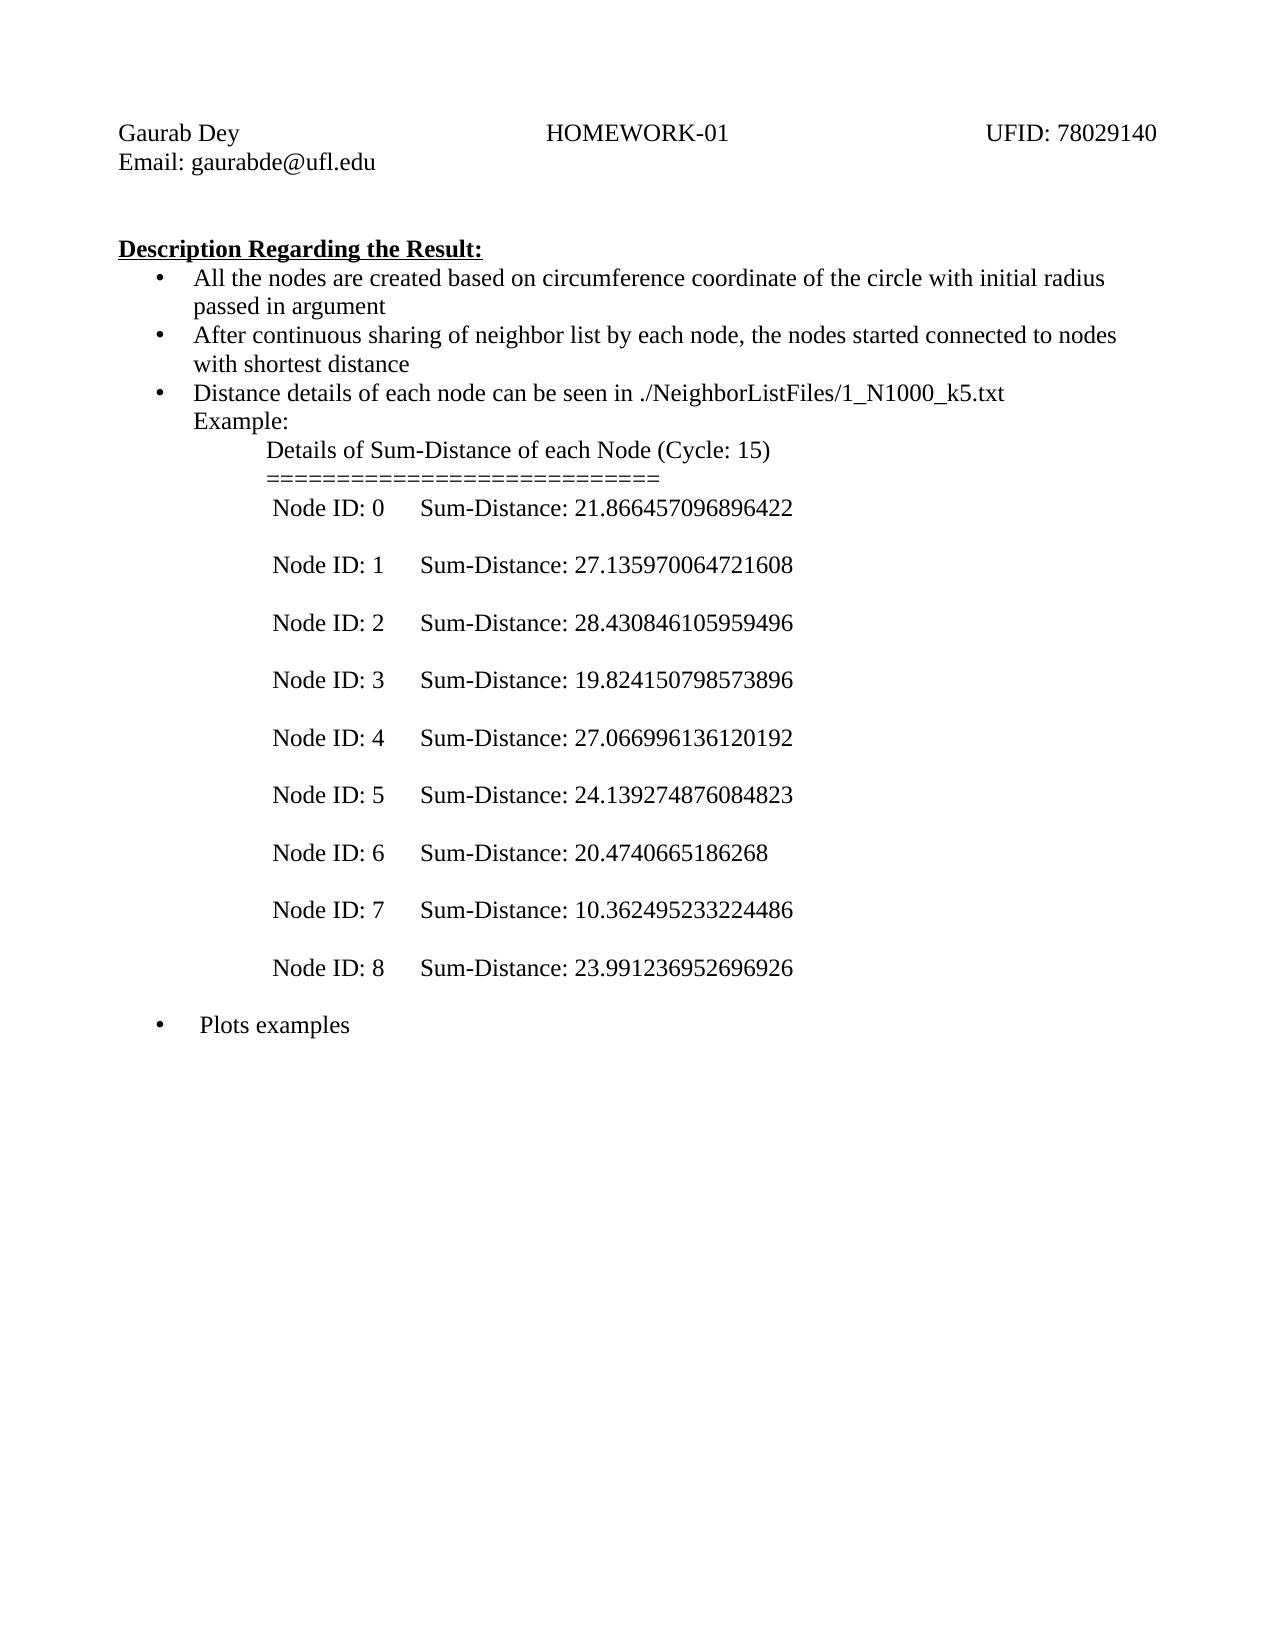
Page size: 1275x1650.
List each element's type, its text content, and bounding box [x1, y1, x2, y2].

list Distance details of each node can be seen in ./NeighborListFiles/1_N1000_k5.txt [156, 378, 1157, 406]
list After continuous sharing of neighbor list by each node, the nodes started connected to nodes with shortest distance [156, 320, 1157, 378]
text Node ID: 2 Sum-Distance: 28.430846105959496 [118, 608, 1157, 636]
text Description Regarding the Result: [118, 234, 1157, 263]
text Node ID: 5 Sum-Distance: 24.139274876084823 [118, 780, 1157, 809]
text Node ID: 3 Sum-Distance: 19.824150798573896 [118, 665, 1157, 694]
text Node ID: 8 Sum-Distance: 23.991236952696926 [118, 953, 1157, 981]
text Node ID: 0 Sum-Distance: 21.866457096896422 [118, 493, 1157, 521]
list Plots examples [156, 1010, 1157, 1039]
list All the nodes are created based on circumference coordinate of the circle with initial radius passed in argument [156, 263, 1157, 320]
text Details of Sum-Distance of each Node (Cycle: 15) [118, 435, 1157, 464]
list Example: [156, 406, 1157, 435]
text Node ID: 6 Sum-Distance: 20.4740665186268 [118, 838, 1157, 866]
text Node ID: 4 Sum-Distance: 27.066996136120192 [118, 723, 1157, 751]
text Node ID: 1 Sum-Distance: 27.135970064721608 [118, 550, 1157, 579]
text Node ID: 7 Sum-Distance: 10.362495233224486 [118, 895, 1157, 924]
text ============================ [118, 464, 1157, 493]
